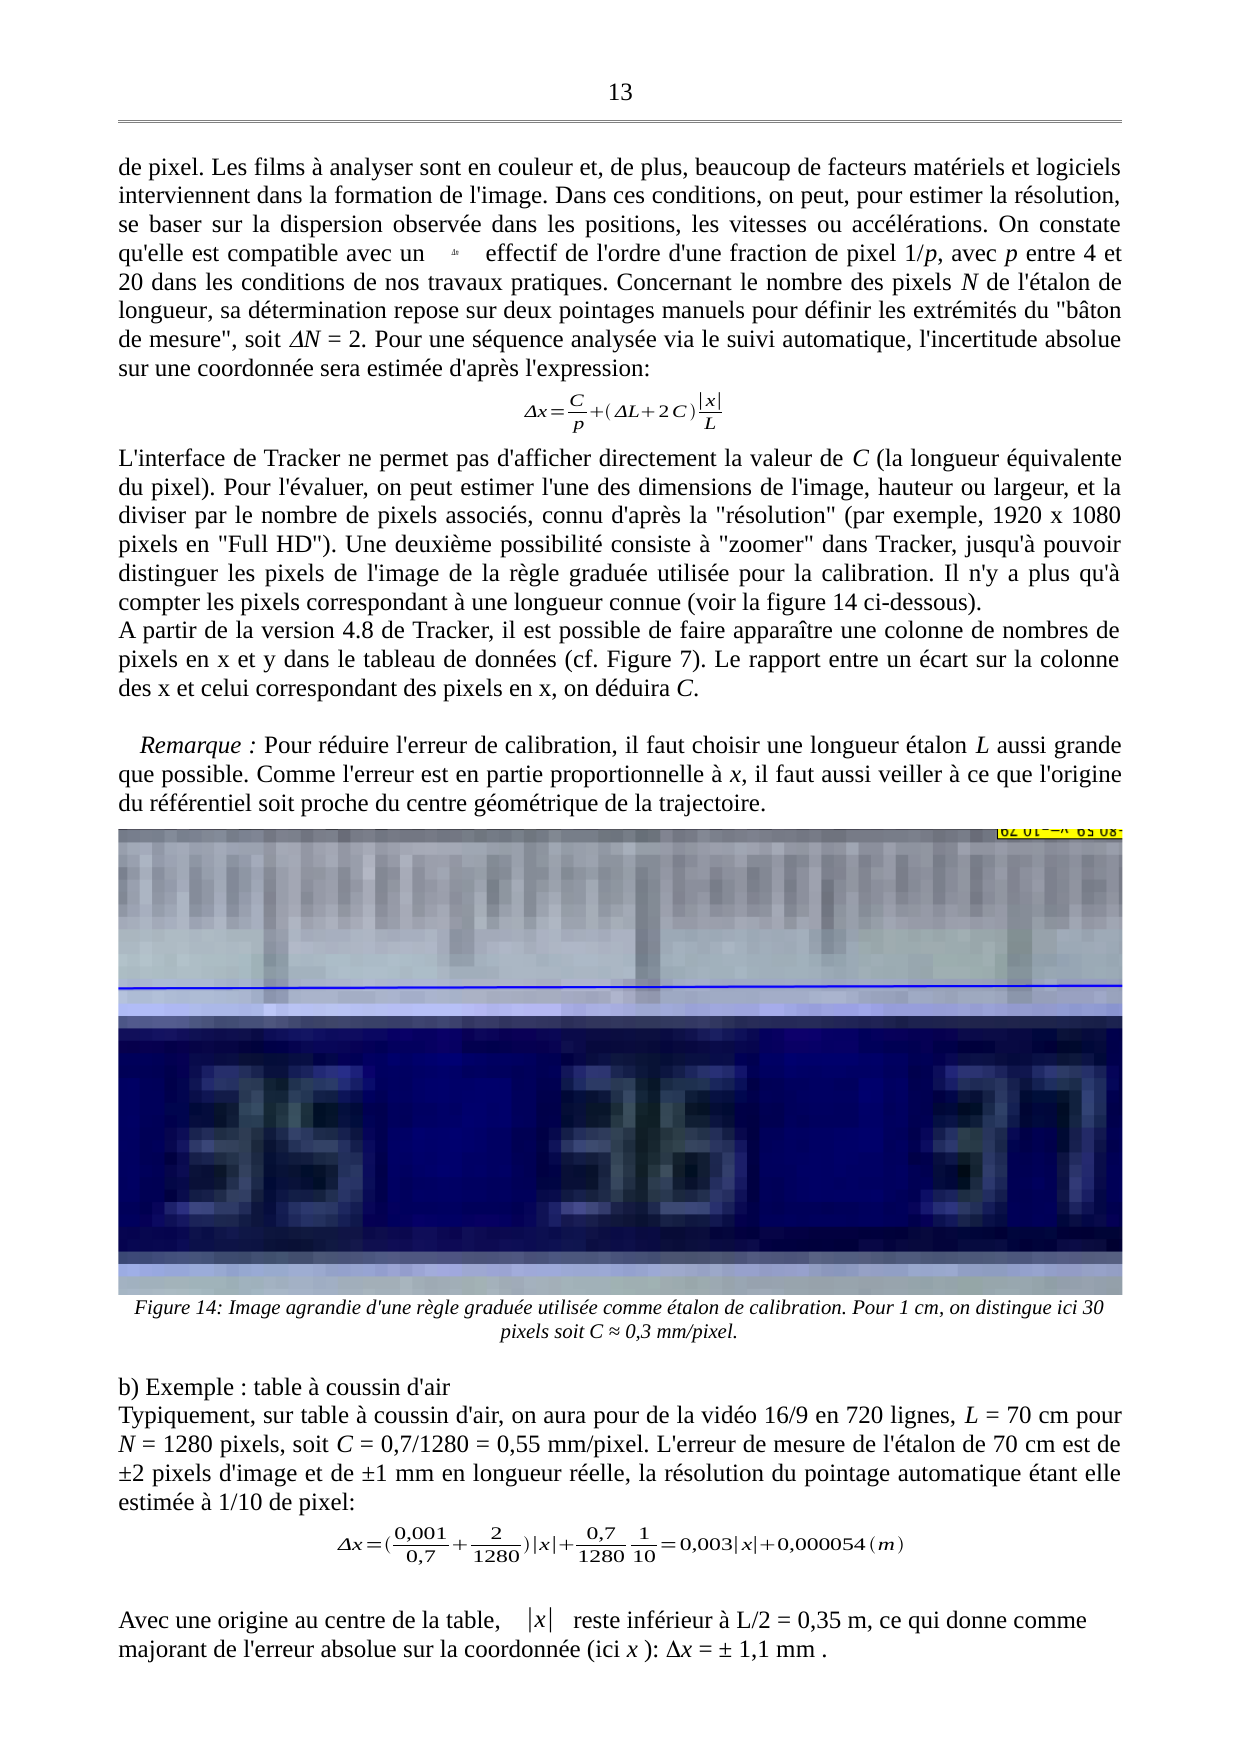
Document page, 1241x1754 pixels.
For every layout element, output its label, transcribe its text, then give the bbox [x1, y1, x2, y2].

text b) Exemple : table à coussin d'air [118, 1372, 1122, 1400]
text Figure 14: Image agrandie d'une règle graduée utilisée comme étalon de calibration. Pour 1 cm, on distingue ici 30 pixels soit C ≈ 0,3 mm/pixel. [118, 1295, 1122, 1343]
text Typiquement, sur table à coussin d'air, on aura pour de la vidéo 16/9 en 720 lignes, L = 70 cm pour N = 1280 pixels, soit C = 0,7/1280 = 0,55 mm/pixel. L'erreur de mesure de l'étalon de 70 cm est de ±2 pixels d'image et de ±1 mm en longueur réelle, la résolution du pointage automatique étant elle estimée à 1/10 de pixel: [118, 1400, 1122, 1515]
text En pratique, on estime qu'en mode manuel, dans des conditions optimales d'acquisition de l'image, l'erreur de positionnement se réduit à 1 pixel. En mode de suivi automatique, l'algorithme de recherche fournit une sorte de barycentre du motif reconnu. Pour une focalisation et un contraste optimaux, sans flou de mouvement, le plus petit déplacement détectable est en fait bien inférieur au pixel : lorsque l'image du motif suivi glisse sur le damier du capteur, certains pixels voient leurs valeurs augmenter progressivement devant le mobile, quand d'autres diminuent dans son sillage. Pour une image monochrome en 256 niveau de gris (8 bits), de dynamique optimale et bruit négligeable, le plus petit déplacement détectable correspond à une variation de 1 bit, soit 1/256 de pixel. Les films à analyser sont en couleur et, de plus, beaucoup de facteurs matériels et logiciels interviennent dans la formation de l'image. Dans ces conditions, on peut, pour estimer la résolution, se baser sur la dispersion observée dans les positions, les vitesses ou accélérations. On constate qu'elle est compatible avec un effectif de l'ordre d'une fraction de pixel 1/p, avec p entre 4 et 20 dans les conditions de nos travaux pratiques. Concernant le nombre des pixels N de l'étalon de longueur, sa détermination repose sur deux pointages manuels pour définir les extrémités du "bâton de mesure", soit DN = 2. Pour une séquence analysée via le suivi automatique, l'incertitude absolue sur une coordonnée sera estimée d'après l'expression: [118, 152, 1122, 382]
text A partir de la version 4.8 de Tracker, il est possible de faire apparaître une colonne de nombres de pixels en x et y dans le tableau de données (cf. Figure 7). Le rapport entre un écart sur la colonne des x et celui correspondant des pixels en x, on déduira C. [118, 616, 1122, 702]
text Avec une origine au centre de la table, reste inférieur à L/2 = 0,35 m, ce qui donne comme [118, 1605, 1122, 1634]
text majorant de l'erreur absolue sur la coordonnée (ici x ): Dx = ± 1,1 mm . [118, 1634, 1122, 1663]
text Remarque : Pour réduire l'erreur de calibration, il faut choisir une longueur étalon L aussi grande que possible. Comme l'erreur est en partie proportionnelle à x, il faut aussi veiller à ce que l'origine du référentiel soit proche du centre géométrique de la trajectoire. [118, 731, 1122, 817]
picture [118, 829, 1123, 1295]
text L'interface de Tracker ne permet pas d'afficher directement la valeur de C (la longueur équivalente du pixel). Pour l'évaluer, on peut estimer l'une des dimensions de l'image, hauteur ou largeur, et la diviser par le nombre de pixels associés, connu d'après la "résolution" (par exemple, 1920 x 1080 pixels en "Full HD"). Une deuxième possibilité consiste à "zoomer" dans Tracker, jusqu'à pouvoir distinguer les pixels de l'image de la règle graduée utilisée pour la calibration. Il n'y a plus qu'à compter les pixels correspondant à une longueur connue (voir la figure 14 ci-dessous). [118, 443, 1122, 616]
